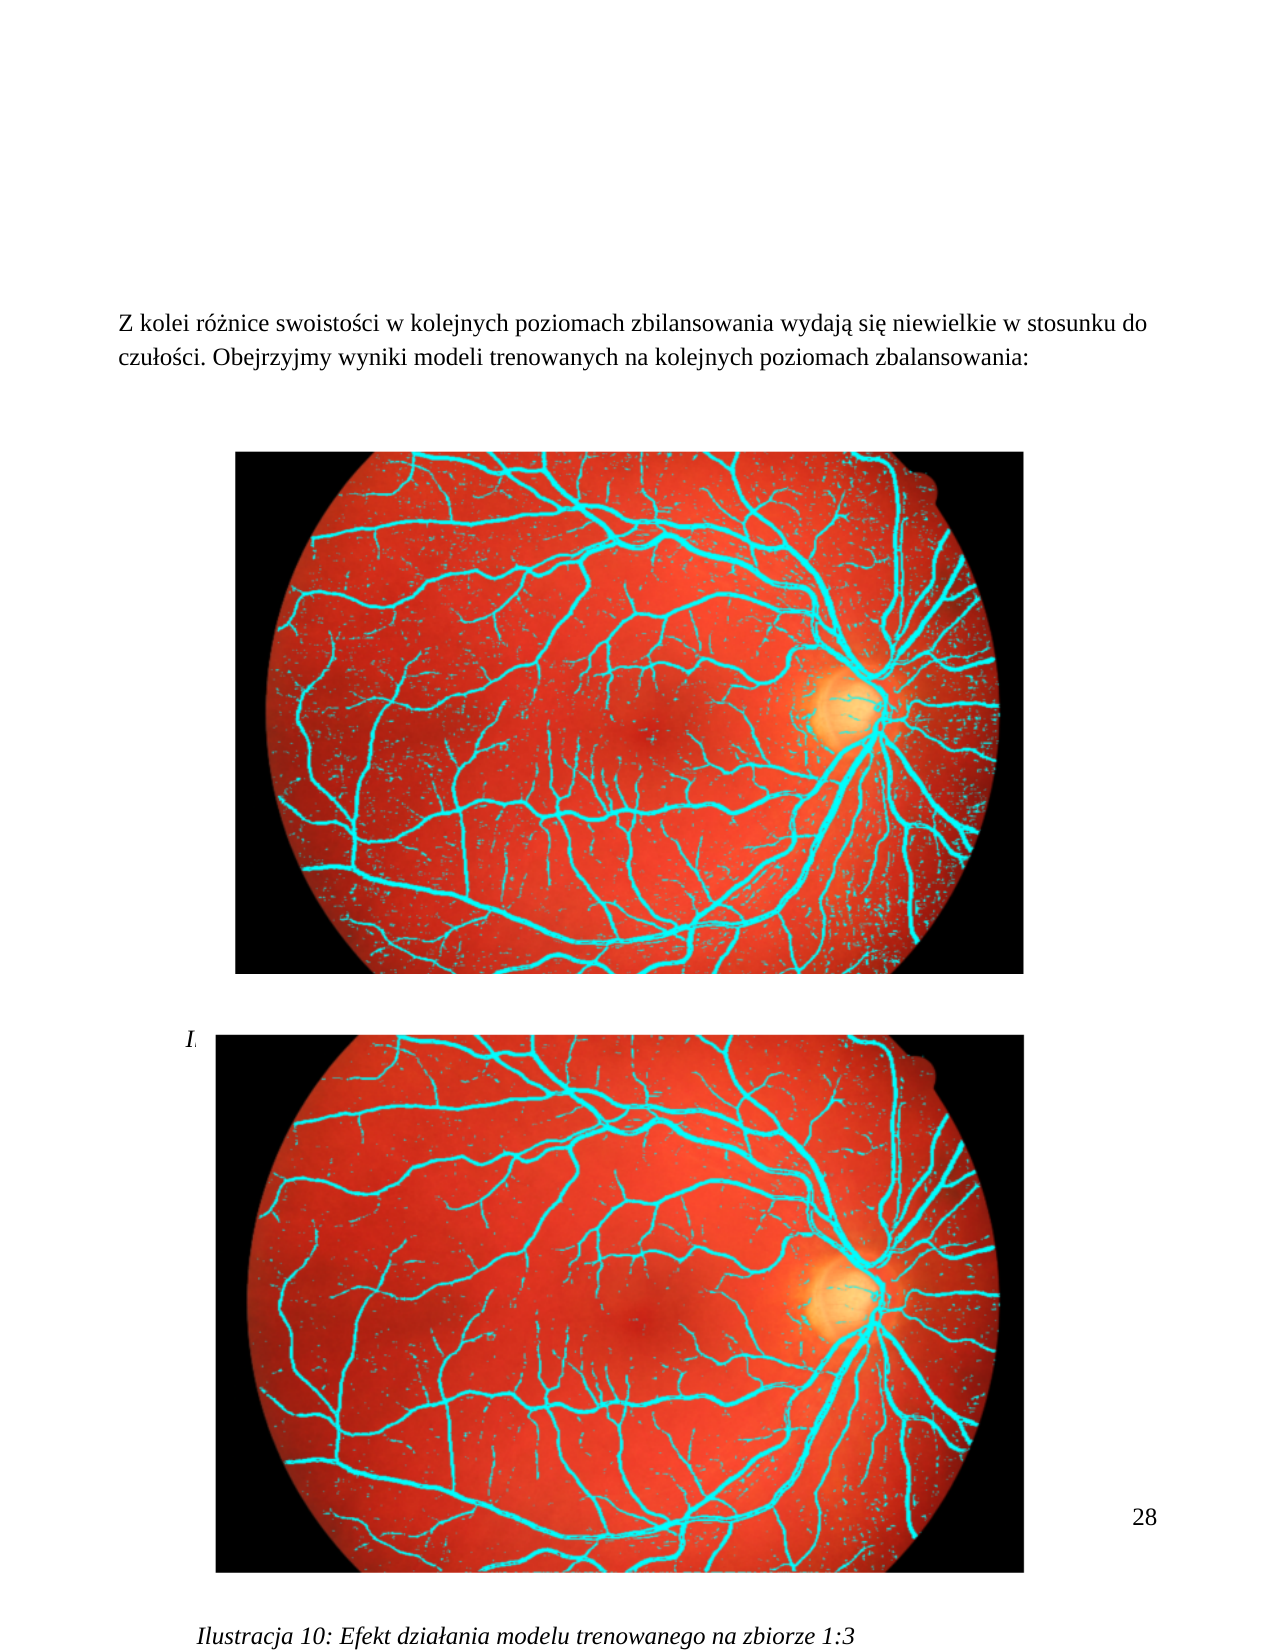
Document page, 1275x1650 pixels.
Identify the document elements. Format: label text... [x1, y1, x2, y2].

picture [196, 986, 1044, 1622]
text Ilustracja 9: Efekt działania modelu trenowanego na zbiorze 1:2 [1043, 404, 1074, 1053]
text Z kolei różnice swoistości w kolejnych poziomach zbilansowania wydają się niewielkie w stosunku do czułości. Obejrzyjmy wyniki modeli trenowanych na kolejnych poziomach zbalansowania: [118, 308, 1157, 370]
picture [216, 404, 1043, 974]
text Ilustracja 10: Efekt działania modelu trenowanego na zbiorze 1:3 [196, 1622, 1043, 1650]
text Ilustracja 9: Efekt działania modelu trenowanego na zbiorze 1:2 [185, 404, 216, 1053]
